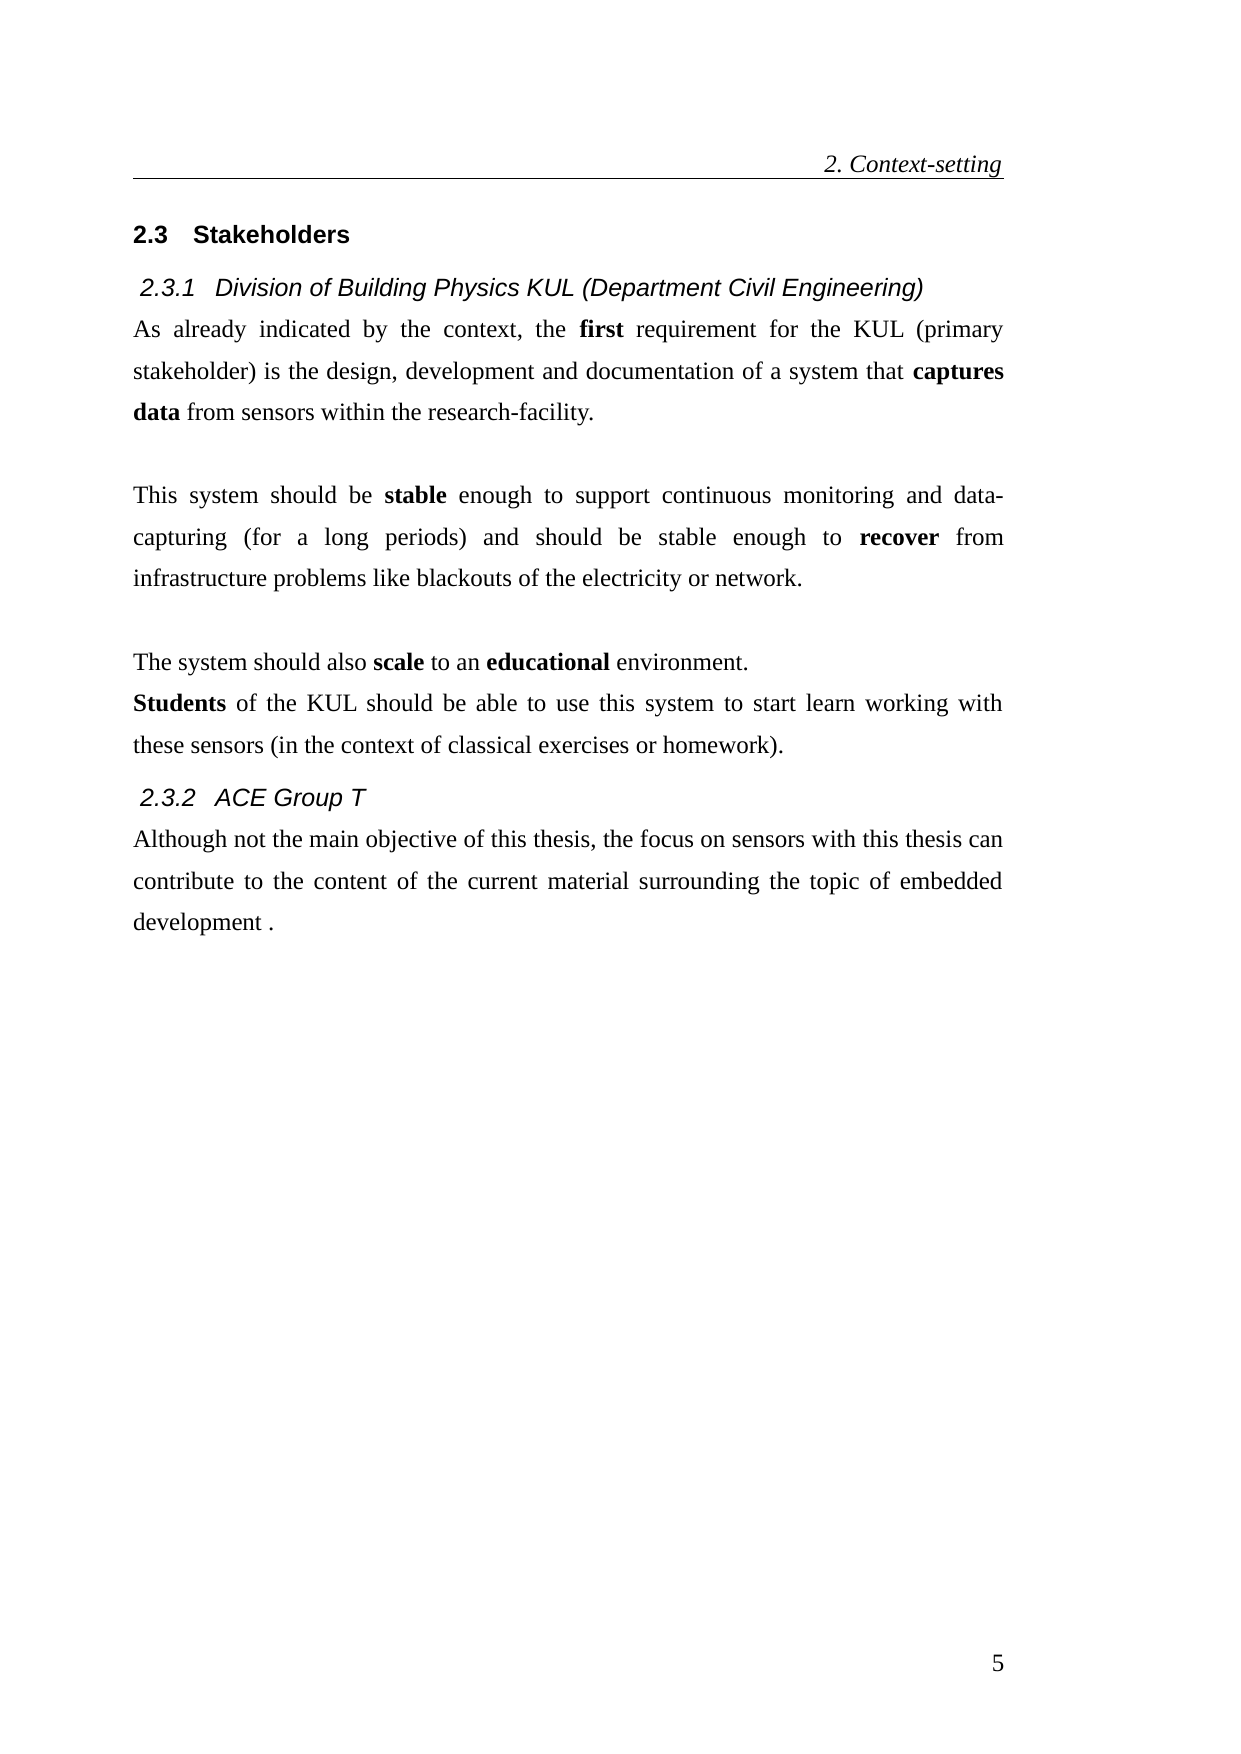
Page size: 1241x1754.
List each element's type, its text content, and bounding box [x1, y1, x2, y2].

text Although not the main objective of this thesis, the focus on sensors with this thesis can contribute to the content of the current material surrounding the topic of embedded development . [133, 825, 1004, 936]
subtitle Stakeholders [133, 220, 1004, 248]
text As already indicated by the context, the first requirement for the KUL (primary stakeholder) is the design, development and documentation of a system that captures data from sensors within the research-facility. [133, 315, 1004, 426]
text Students of the KUL should be able to use this system to start learn working with these sensors (in the context of classical exercises or homework). [133, 689, 1004, 758]
subtitle ACE Group T [140, 783, 1004, 812]
subtitle Division of Building Physics KUL (Department Civil Engineering) [140, 273, 1004, 301]
text This system should be stable enough to support continuous monitoring and data-capturing (for a long periods) and should be stable enough to recover from infrastructure problems like blackouts of the electricity or network. [133, 481, 1004, 592]
text The system should also scale to an educational environment. [133, 648, 1004, 675]
